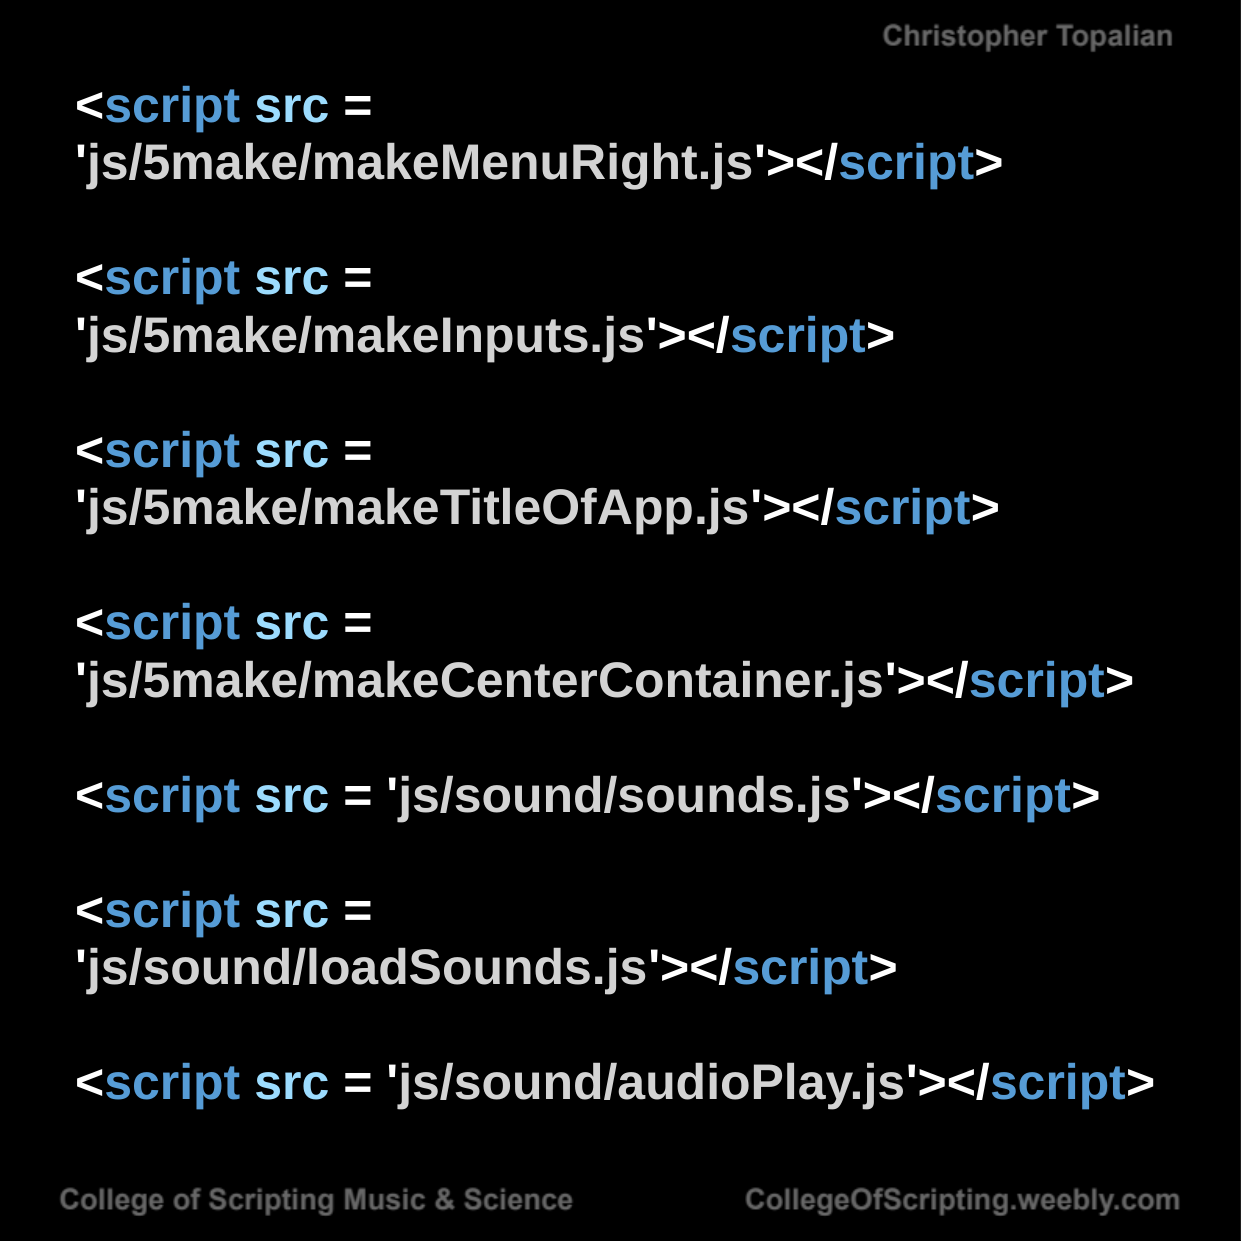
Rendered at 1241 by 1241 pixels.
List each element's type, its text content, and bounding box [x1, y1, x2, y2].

text <script src = 'js/sound/loadSounds.js'></script> [75, 880, 1166, 995]
text <script src = 'js/5make/makeCenterContainer.js'></script> [75, 592, 1166, 707]
text <script src = 'js/5make/makeMenuRight.js'></script> [75, 75, 1166, 190]
text <script src = 'js/5make/makeTitleOfApp.js'></script> [75, 420, 1166, 535]
text <script src = 'js/sound/sounds.js'></script> [75, 765, 1166, 822]
text <script src = 'js/5make/makeInputs.js'></script> [75, 247, 1166, 362]
text <script src = 'js/sound/audioPlay.js'></script> [75, 1052, 1166, 1110]
